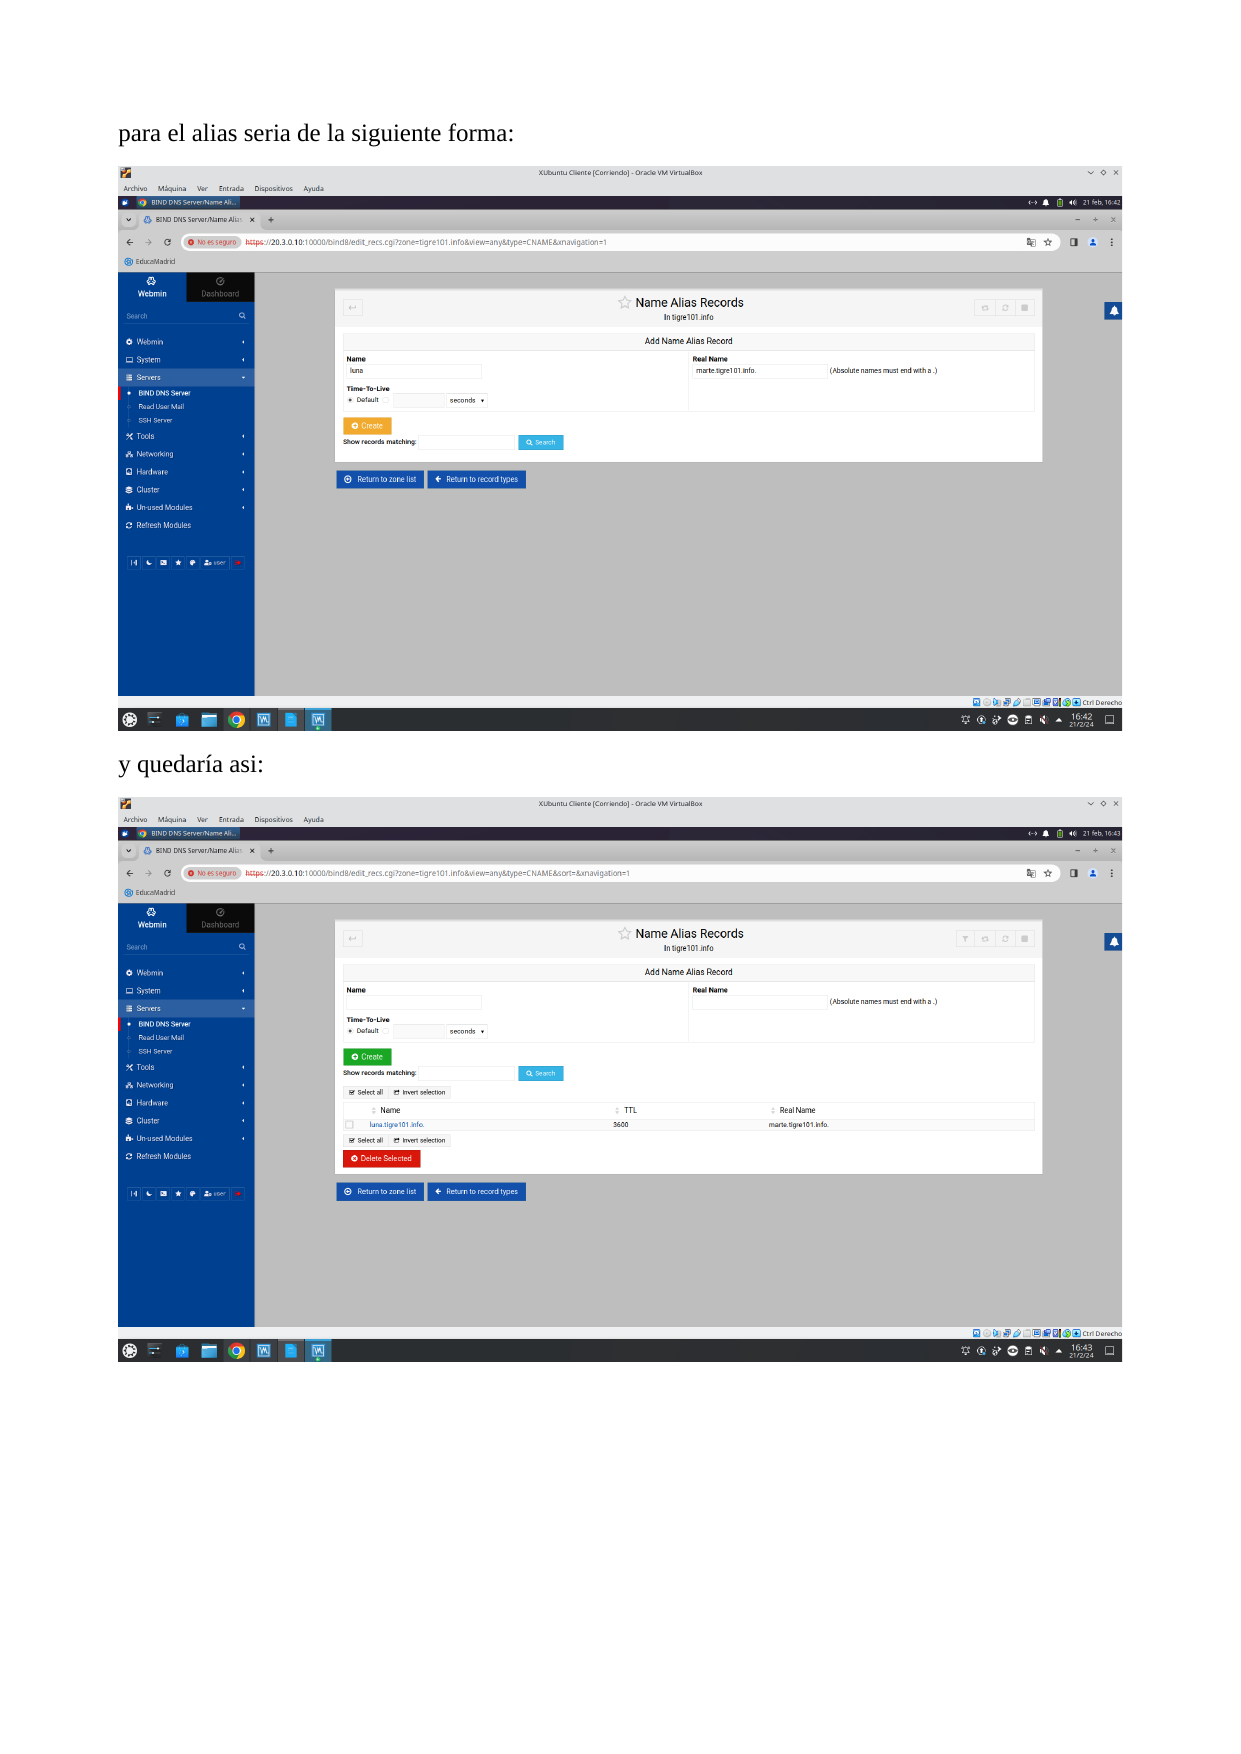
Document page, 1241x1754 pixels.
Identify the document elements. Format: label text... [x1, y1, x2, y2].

text y quedaría asi: [118, 749, 1122, 778]
picture [118, 796, 1123, 1362]
picture [118, 165, 1123, 731]
text para el alias seria de la siguiente forma: [118, 118, 1122, 147]
